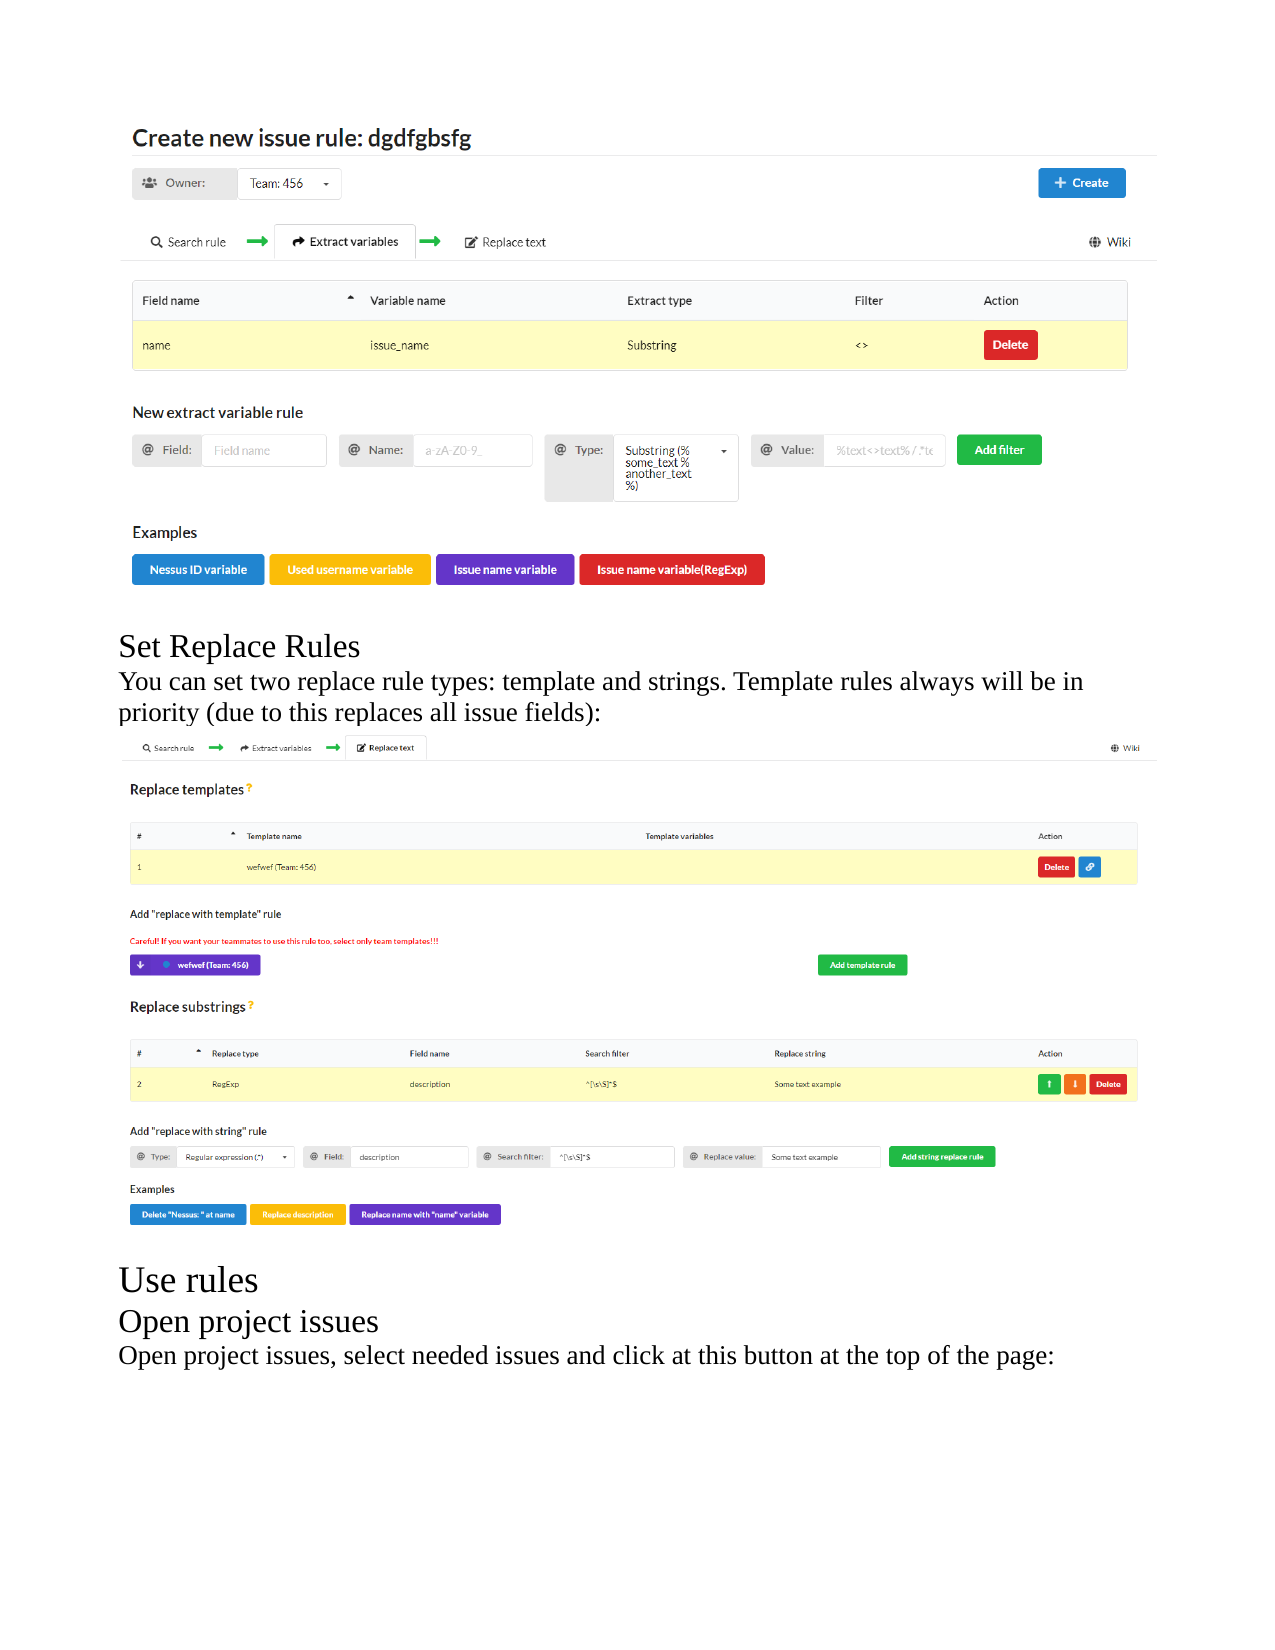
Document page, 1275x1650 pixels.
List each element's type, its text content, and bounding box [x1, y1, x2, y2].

picture [118, 118, 1157, 596]
text Use rules [118, 1227, 1157, 1301]
picture [118, 726, 1157, 1227]
text Set Replace Rules You can set two replace rule types: template and strings. Template rules always will be in priority (due to this replaces all issue fields): [118, 596, 1157, 726]
text Open project issues Open project issues, select needed issues and click at this button at the top of the page: [118, 1301, 1157, 1399]
